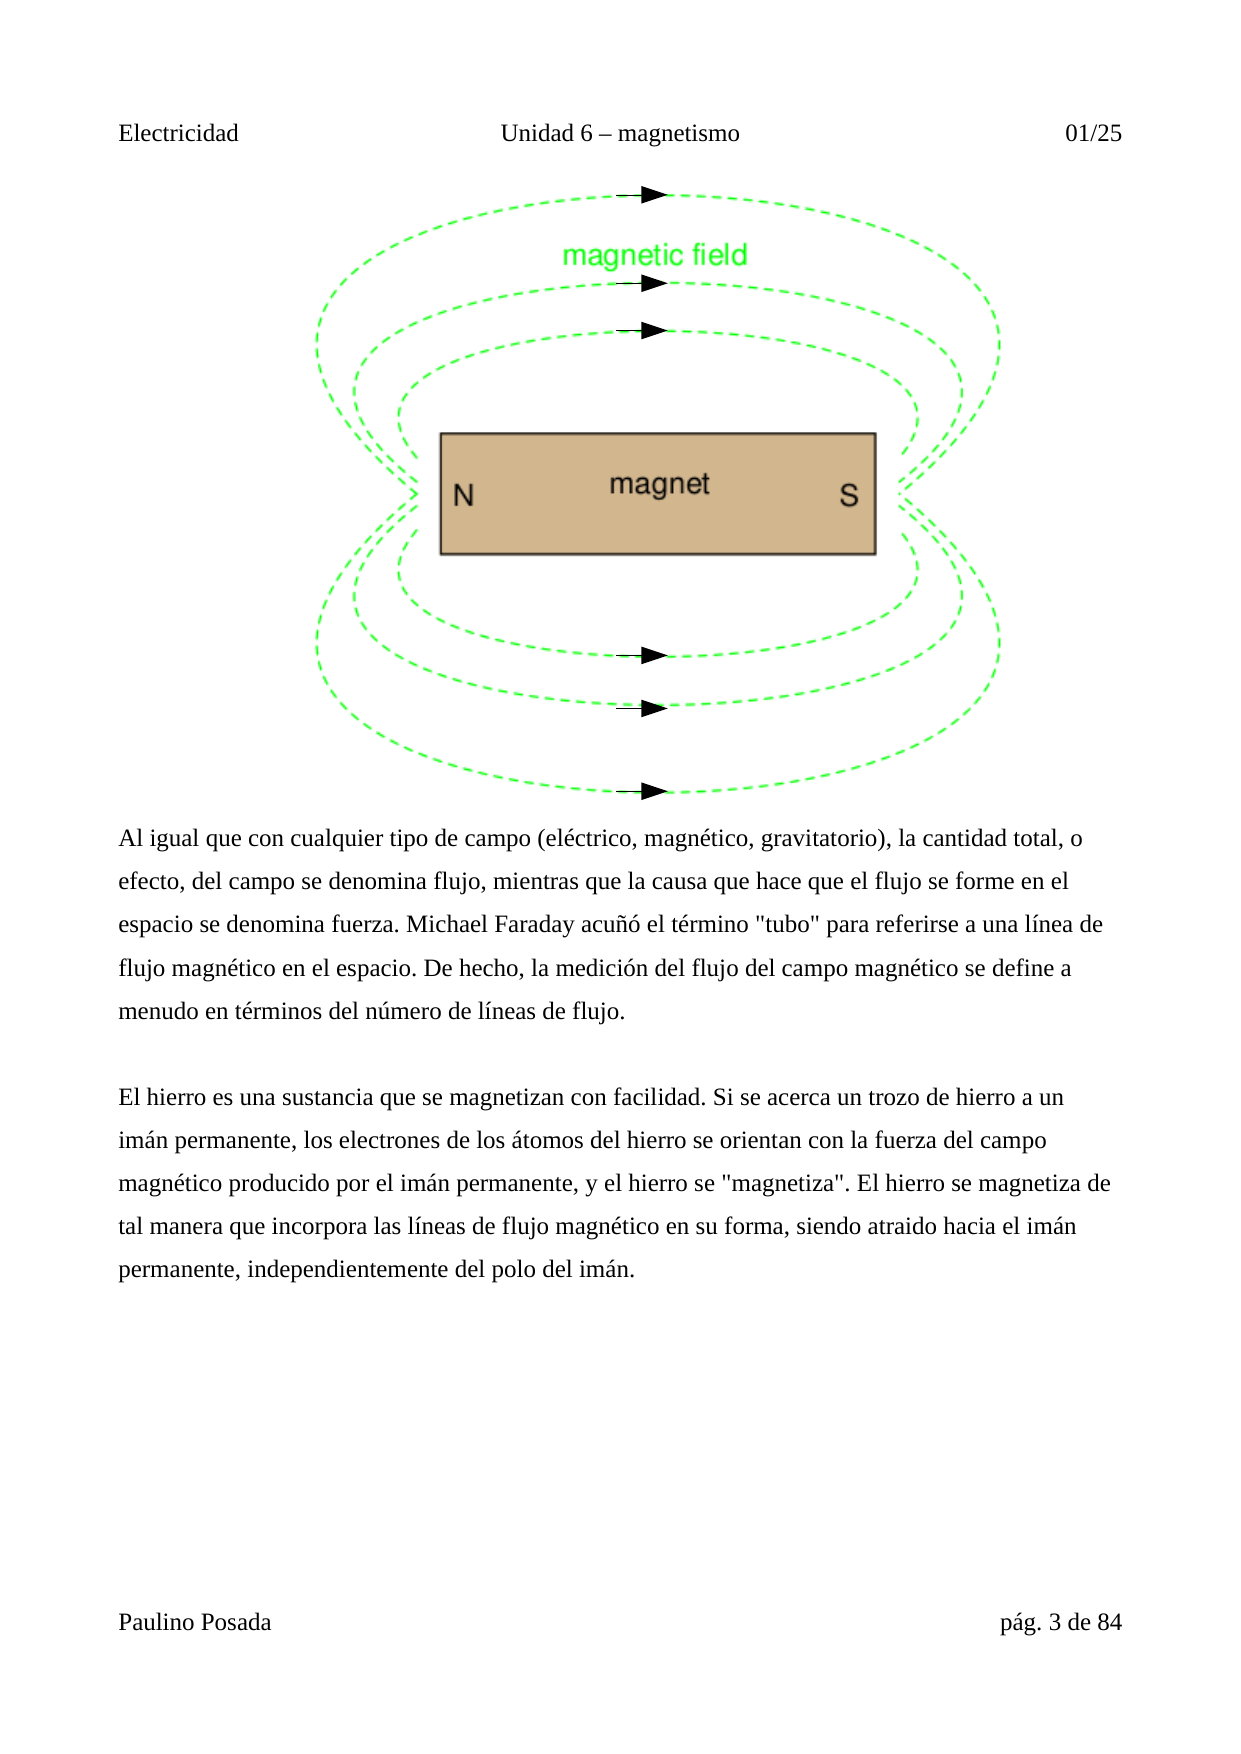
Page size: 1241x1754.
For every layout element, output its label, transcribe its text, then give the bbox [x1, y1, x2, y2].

text Al igual que con cualquier tipo de campo (eléctrico, magnético, gravitatorio), la cantidad total, o efecto, del campo se denomina flujo, mientras que la causa que hace que el flujo se forme en el espacio se denomina fuerza. Michael Faraday acuñó el término "tubo" para referirse a una línea de flujo magnético en el espacio. De hecho, la medición del flujo del campo magnético se define a menudo en términos del número de líneas de flujo. [118, 823, 1122, 1024]
text El hierro es una sustancia que se magnetizan con facilidad. Si se acerca un trozo de hierro a un [118, 1082, 1122, 1111]
picture [295, 176, 1021, 805]
text imán permanente, los electrones de los átomos del hierro se orientan con la fuerza del campo magnético producido por el imán permanente, y el hierro se "magnetiza". El hierro se magnetiza de tal manera que incorpora las líneas de flujo magnético en su forma, siendo atraido hacia el imán permanente, independientemente del polo del imán. [118, 1125, 1122, 1283]
